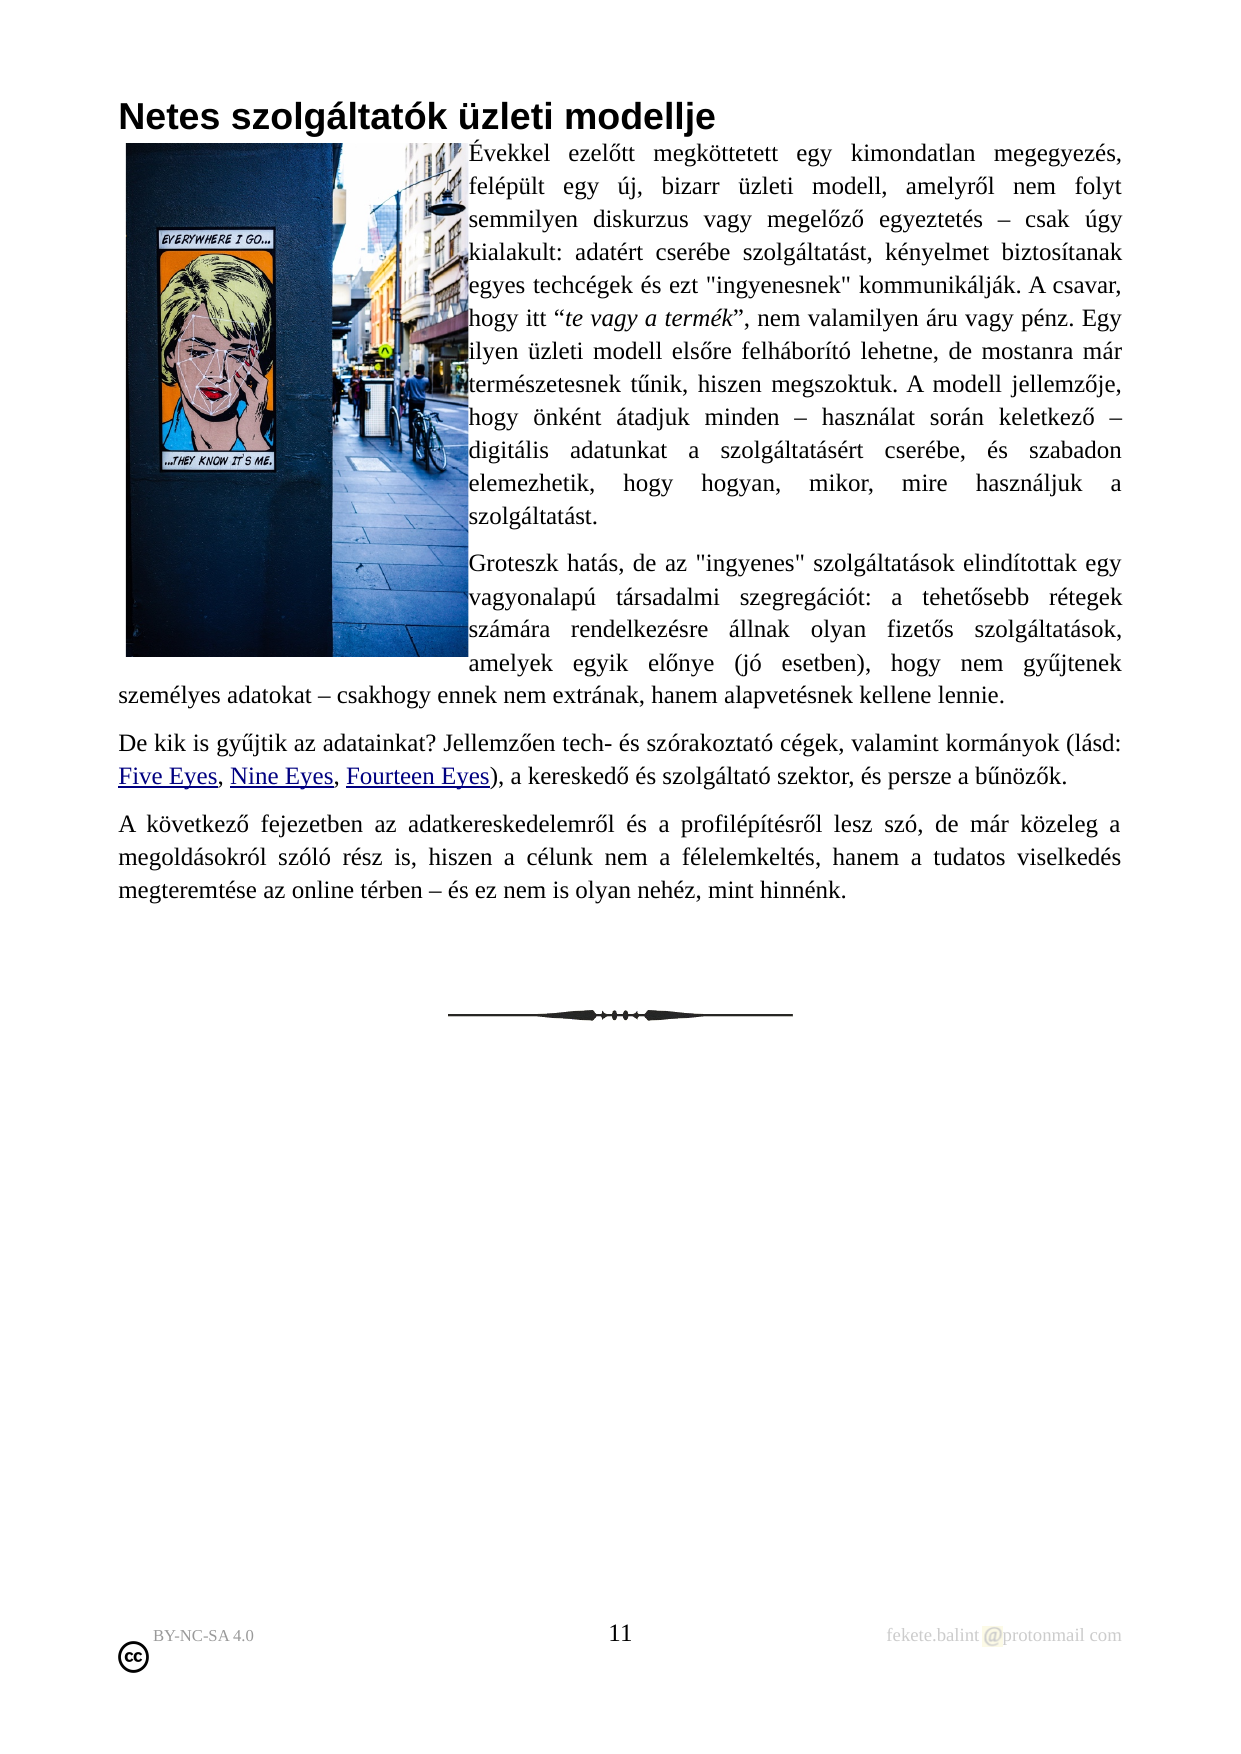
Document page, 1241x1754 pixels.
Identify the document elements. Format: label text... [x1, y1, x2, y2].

subtitle Netes szolgáltatók üzleti modellje [118, 94, 1122, 138]
text Évekkel ezelőtt megköttetett egy kimondatlan megegyezés, felépült egy új, bizarr üzleti modell, amelyről nem folyt semmilyen diskurzus vagy megelőző egyeztetés – csak úgy kialakult: adatért cserébe szolgáltatást, kényelmet biztosítanak egyes techcégek és ezt "ingyenesnek" kommunikálják. A csavar, hogy itt “te vagy a termék”, nem valamilyen áru vagy pénz. Egy ilyen üzleti modell elsőre felháborító lehetne, de mostanra már természetesnek tűnik, hiszen megszoktuk. A modell jellemzője, hogy önként átadjuk minden – használat során keletkező – digitális adatunkat a szolgáltatásért cserébe, és szabadon elemezhetik, hogy hogyan, mikor, mire használjuk a szolgáltatást. [118, 138, 1122, 530]
picture [118, 1641, 149, 1673]
text De kik is gyűjtik az adatainkat? Jellemzően tech- és szórakoztató cégek, valamint kormányok (lásd: Five Eyes, Nine Eyes, Fourteen Eyes), a kereskedő és szolgáltató szektor, és persze a bűnözők. [118, 728, 1122, 790]
text A következő fejezetben az adatkereskedelemről és a profilépítésről lesz szó, de már közeleg a megoldásokról szóló rész is, hiszen a célunk nem a félelemkeltés, hanem a tudatos viselkedés megteremtése az online térben – és ez nem is olyan nehéz, mint hinnénk. [118, 809, 1122, 904]
picture [982, 1626, 1003, 1647]
picture [446, 1007, 795, 1023]
picture [125, 143, 469, 657]
text Groteszk hatás, de az "ingyenes" szolgáltatások elindítottak egy vagyonalapú társadalmi szegregációt: a tehetősebb rétegek számára rendelkezésre állnak olyan fizetős szolgáltatások, amelyek egyik előnye (jó esetben), hogy nem gyűjtenek személyes adatokat – csakhogy ennek nem extrának, hanem alapvetésnek kellene lennie. [118, 548, 1122, 709]
